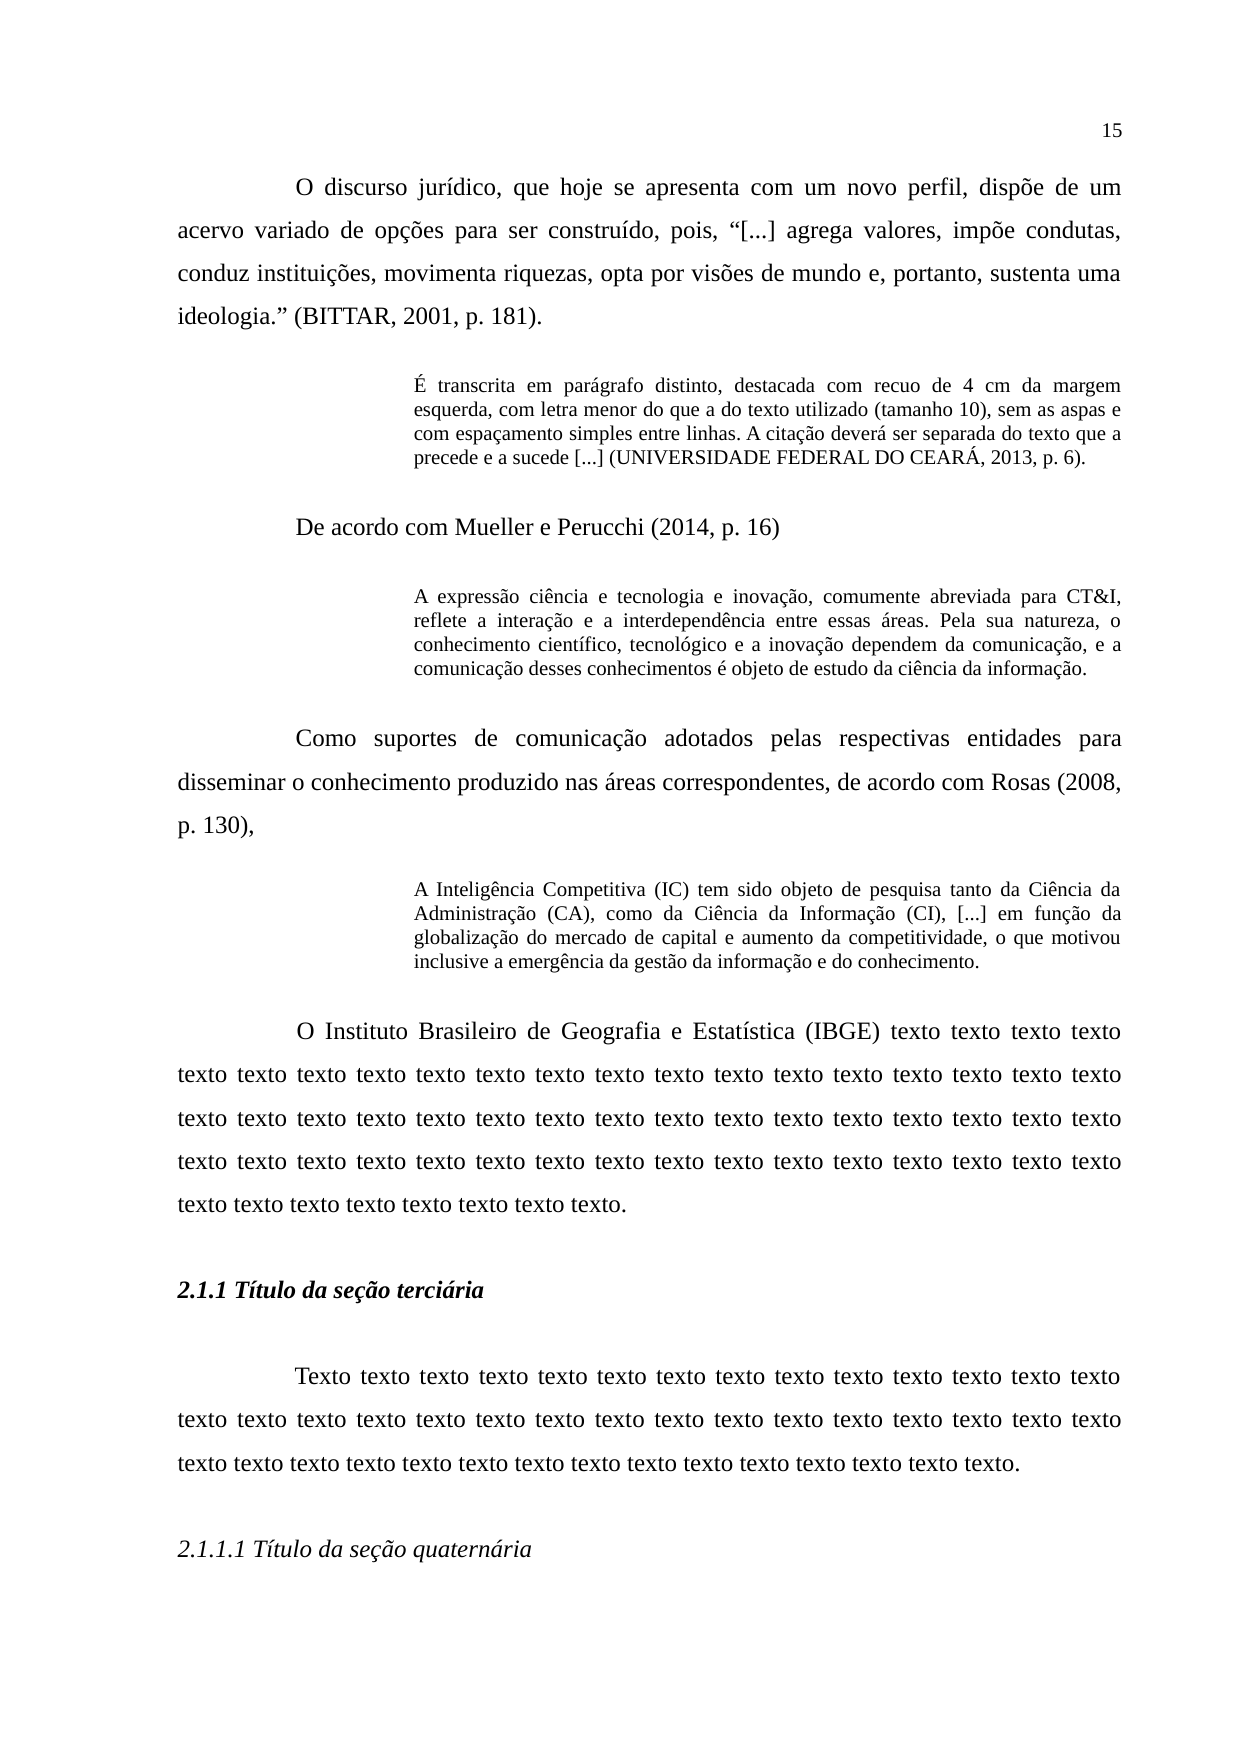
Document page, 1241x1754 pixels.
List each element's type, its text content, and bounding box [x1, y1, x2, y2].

text A Inteligência Competitiva (IC) tem sido objeto de pesquisa tanto da Ciência da Administração (CA), como da Ciência da Informação (CI), [...] em função da globalização do mercado de capital e aumento da competitividade, o que motivou inclusive a emergência da gestão da informação e do conhecimento. [413, 877, 1122, 973]
text A expressão ciência e tecnologia e inovação, comumente abreviada para CT&I, reflete a interação e a interdependência entre essas áreas. Pela sua natureza, o conhecimento científico, tecnológico e a inovação dependem da comunicação, e a comunicação desses conhecimentos é objeto de estudo da ciência da informação. [413, 584, 1122, 680]
text Como suportes de comunicação adotados pelas respectivas entidades para disseminar o conhecimento produzido nas áreas correspondentes, de acordo com Rosas (2008, p. 130), [177, 723, 1122, 838]
text 2.1.1.1 Título da seção quaternária [177, 1534, 1122, 1563]
text É transcrita em parágrafo distinto, destacada com recuo de 4 cm da margem esquerda, com letra menor do que a do texto utilizado (tamanho 10), sem as aspas e com espaçamento simples entre linhas. A citação deverá ser separada do texto que a precede e a sucede [...] (UNIVERSIDADE FEDERAL DO CEARÁ, 2013, p. 6). [413, 373, 1122, 469]
text 2.1.1 Título da seção terciária [177, 1275, 1122, 1304]
text O discurso jurídico, que hoje se apresenta com um novo perfil, dispõe de um acervo variado de opções para ser construído, pois, “[...] agrega valores, impõe condutas, conduz instituições, movimenta riquezas, opta por visões de mundo e, portanto, sustenta uma ideologia.” (BITTAR, 2001, p. 181). [177, 172, 1122, 330]
text O Instituto Brasileiro de Geografia e Estatística (IBGE) texto texto texto texto texto texto texto texto texto texto texto texto texto texto texto texto texto texto texto texto texto texto texto texto texto texto texto texto texto texto texto texto texto texto texto texto texto texto texto texto texto texto texto texto texto texto texto texto texto texto texto texto texto texto texto texto texto texto texto texto. [177, 1016, 1122, 1218]
text Texto texto texto texto texto texto texto texto texto texto texto texto texto texto texto texto texto texto texto texto texto texto texto texto texto texto texto texto texto texto texto texto texto texto texto texto texto texto texto texto texto texto texto texto texto. [177, 1361, 1122, 1476]
text De acordo com Mueller e Perucchi (2014, p. 16) [177, 512, 1122, 541]
